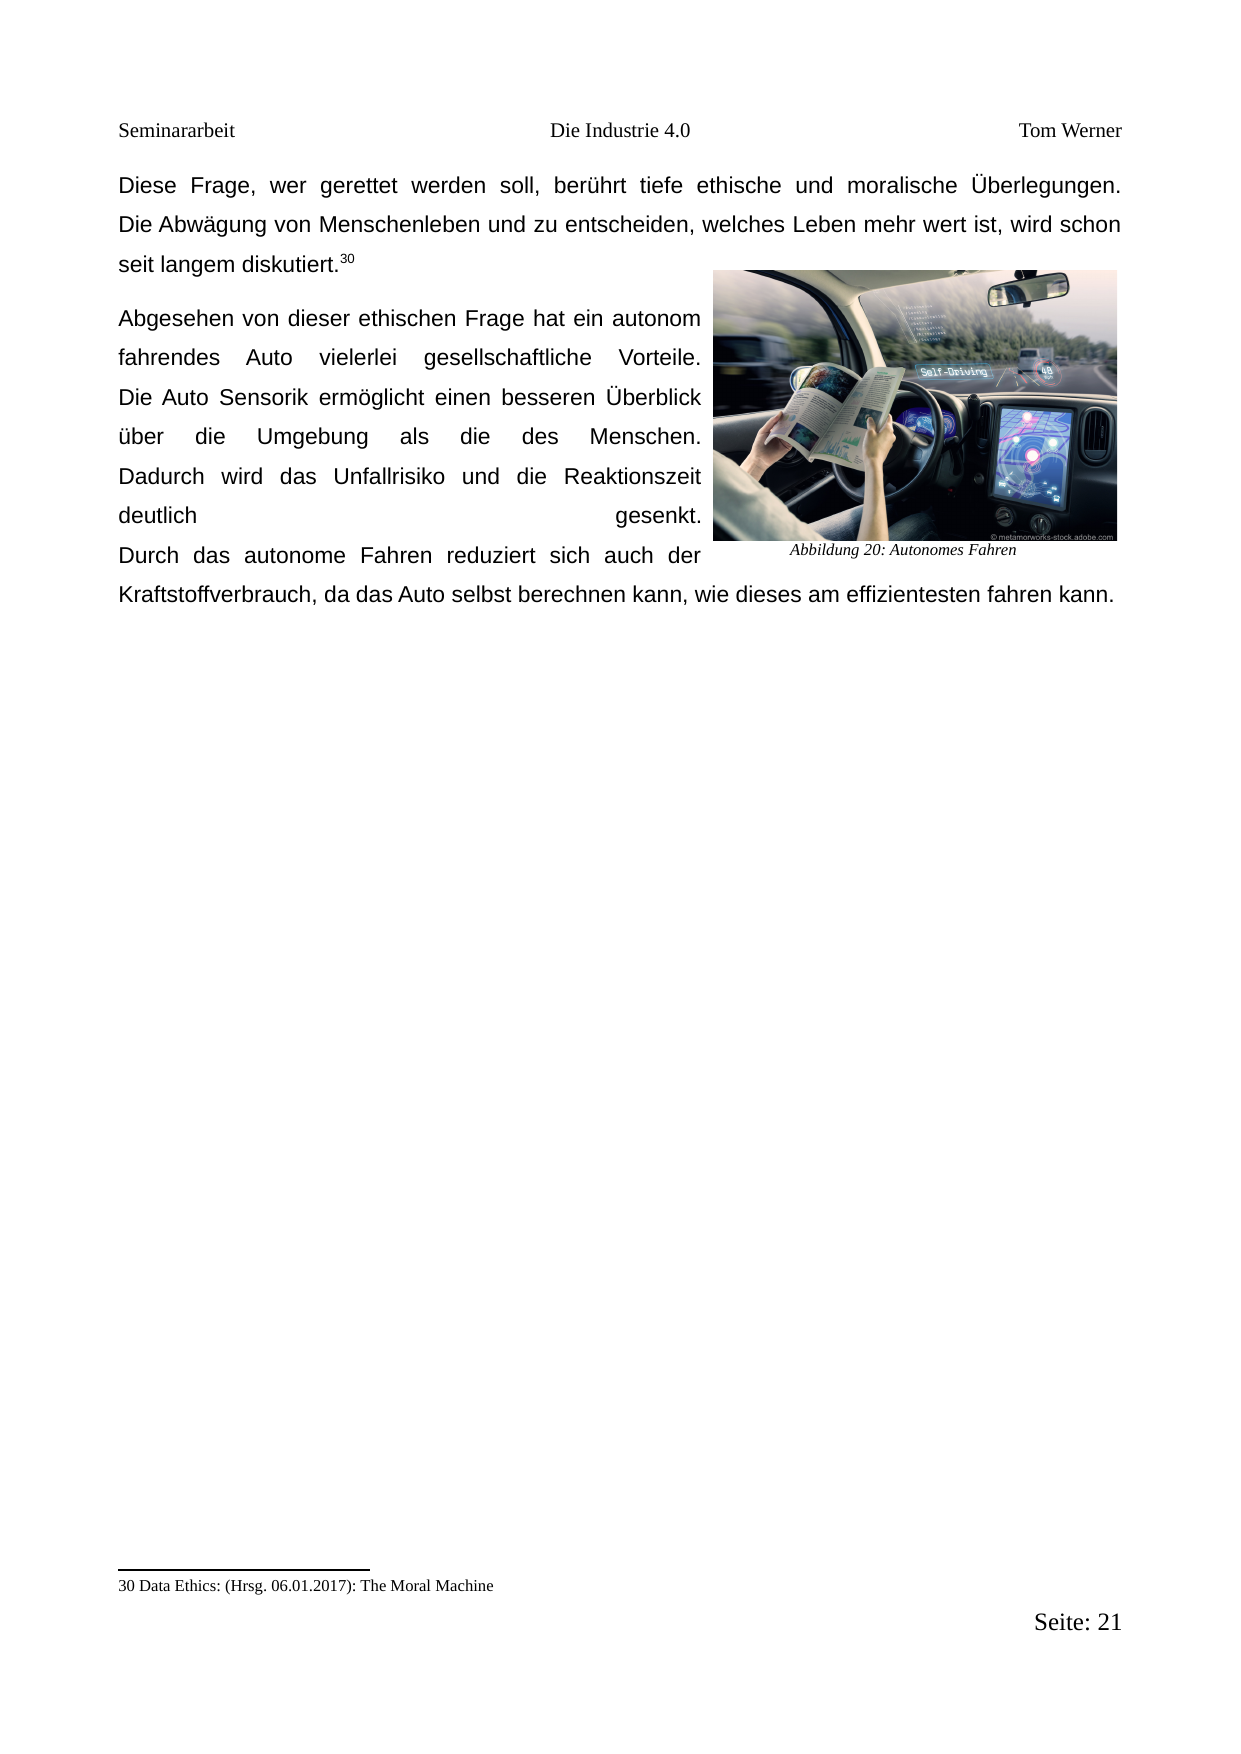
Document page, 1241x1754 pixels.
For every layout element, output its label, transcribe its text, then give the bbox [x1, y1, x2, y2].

text Diese Frage, wer gerettet werden soll, berührt tiefe ethische und moralische Überlegungen. Die Abwägung von Menschenleben und zu entscheiden, welches Leben mehr wert ist, wird schon seit langem diskutiert. [118, 172, 1122, 277]
text Abbildung 20: Autonomes Fahren [702, 271, 1106, 559]
text Data Ethics: (Hrsg. 06.01.2017): The Moral Machine [118, 1576, 1122, 1595]
picture [713, 270, 1118, 541]
text Abgesehen von dieser ethischen Frage hat ein autonom fahrendes Auto vielerlei gesellschaftliche Vorteile. Die Auto Sensorik ermöglicht einen besseren Überblick über die Umgebung als die des Menschen. Dadurch wird das Unfallrisiko und die Reaktionszeit deutlich gesenkt. Durch das autonome Fahren reduziert sich auch der Kraftstoffverbrauch, da das Auto selbst berechnen kann, wie dieses am effizientesten fahren kann. [118, 305, 1122, 607]
